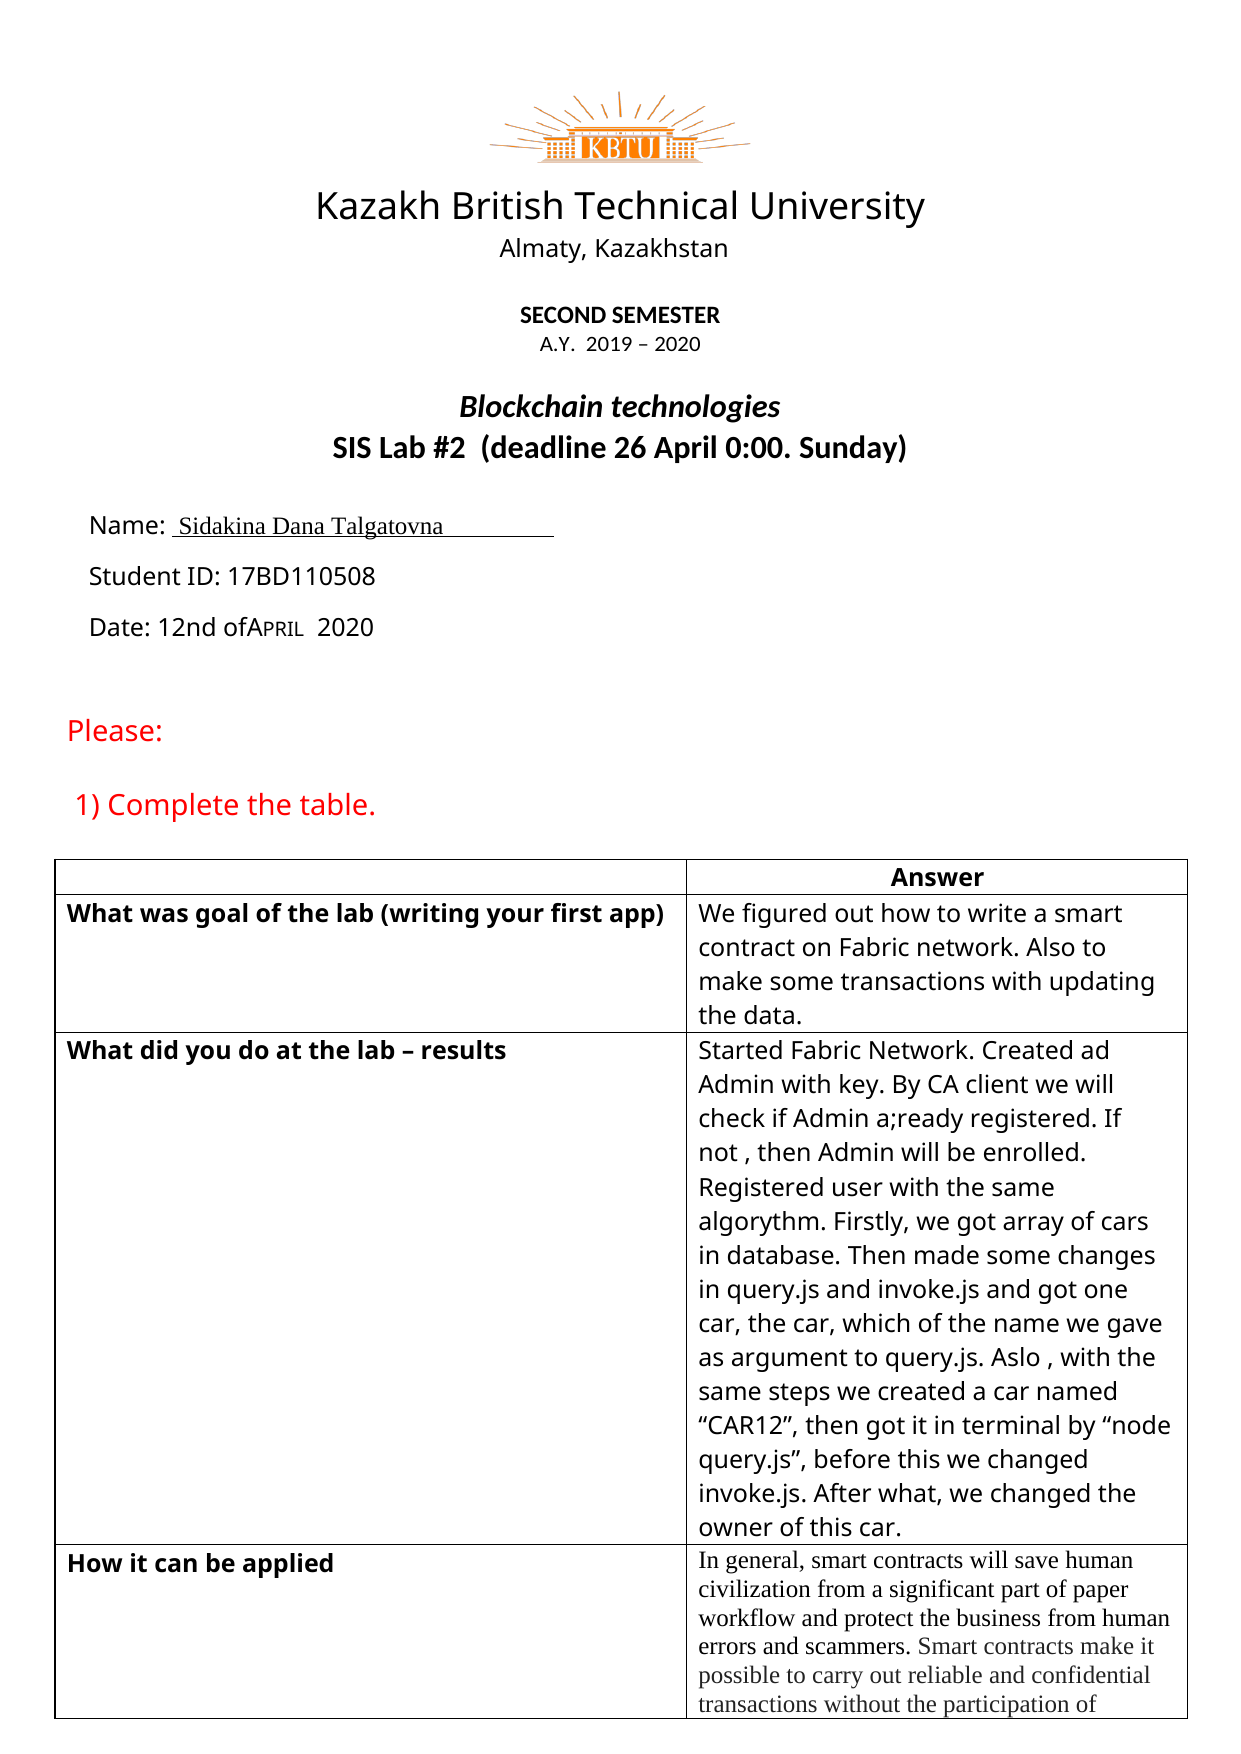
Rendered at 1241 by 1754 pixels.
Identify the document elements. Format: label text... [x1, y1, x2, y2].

table_header Answer [687, 860, 1187, 894]
subtitle Kazakh British Technical University [67, 179, 1173, 230]
table_cell How it can be applied [56, 1545, 686, 1718]
text Student ID: 17BD110508 [88, 559, 1178, 593]
table_header [56, 860, 686, 894]
subtitle SECOND SEMESTER [67, 299, 1173, 330]
text SIS Lab #2 (deadline 26 April 0:00. Sunday) [67, 427, 1173, 466]
table_cell Started Fabric Network. Created ad Admin with key. By CA client we will check if Admin a;ready registered. If not , then Admin will be enrolled. Registered user with the same algorythm. Firstly, we got array of cars in database. Then made some changes in query.js and invoke.js and got one car, the car, which of the name we gave as argument to query.js. Aslo , with the same steps we created a car named “CAR12”, then got it in terminal by “node query.js”, before this we changed invoke.js. After what, we changed the owner of this car. [687, 1033, 1187, 1544]
text 1) Complete the table. [67, 784, 1178, 824]
text Name: Sidakina Dana Talgatovna [88, 507, 1178, 541]
text Date: 12nd ofApril 2020 [88, 610, 1178, 644]
table_cell What was goal of the lab (writing your first app) [56, 895, 686, 1032]
picture [489, 75, 751, 168]
text A.Y. 2019 – 2020 [67, 330, 1173, 357]
table_cell In general, smart contracts will save human civilization from a significant part of paper workflow and protect the business from human errors and scammers. Smart contracts make it possible to carry out reliable and confidential transactions without the participation of [687, 1545, 1187, 1718]
text Blockchain technologies [67, 386, 1173, 426]
table_cell What did you do at the lab – results [56, 1033, 686, 1544]
table_cell We figured out how to write a smart contract on Fabric network. Also to make some transactions with updating the data. [687, 895, 1187, 1032]
text Please: [67, 710, 1178, 750]
text Almaty, Kazakhstan [67, 231, 1176, 265]
